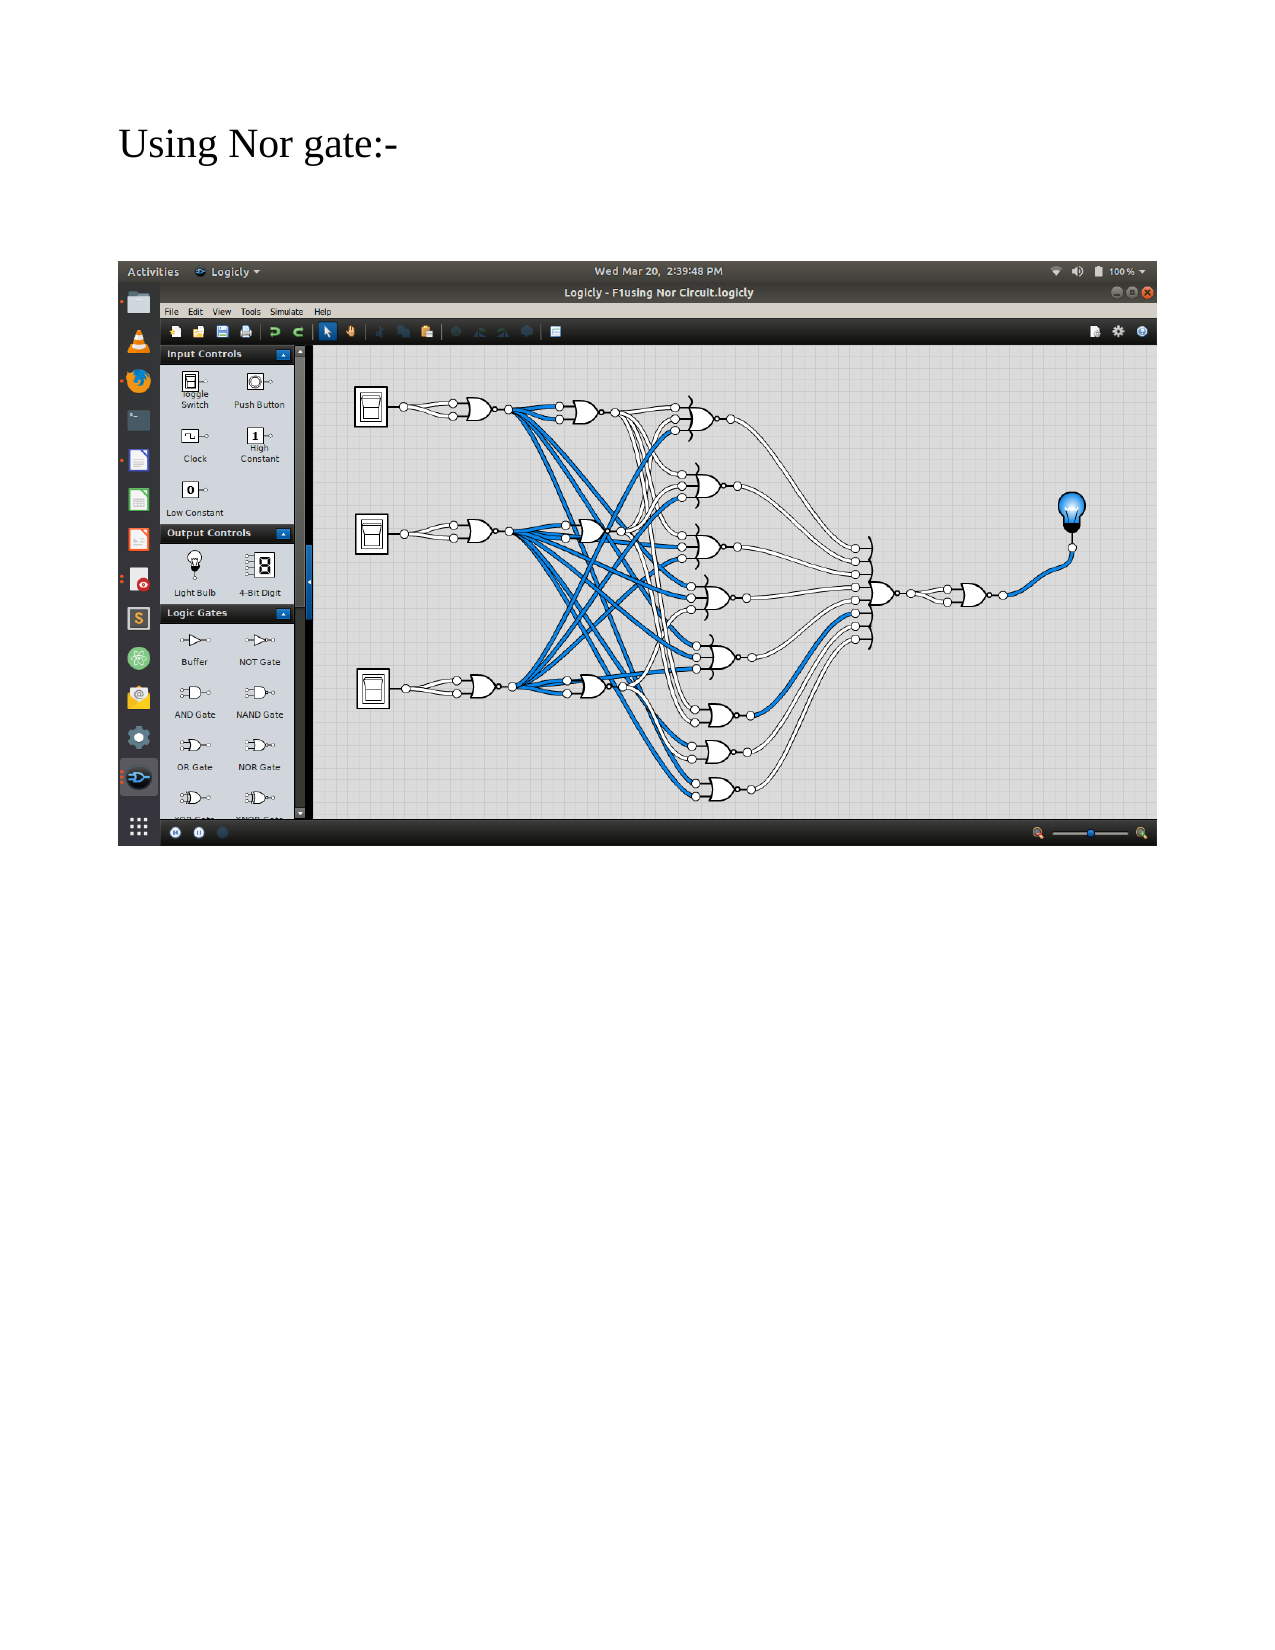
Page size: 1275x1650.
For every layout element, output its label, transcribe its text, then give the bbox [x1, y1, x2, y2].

picture [118, 261, 1157, 846]
text Using Nor gate:- [118, 118, 1157, 166]
